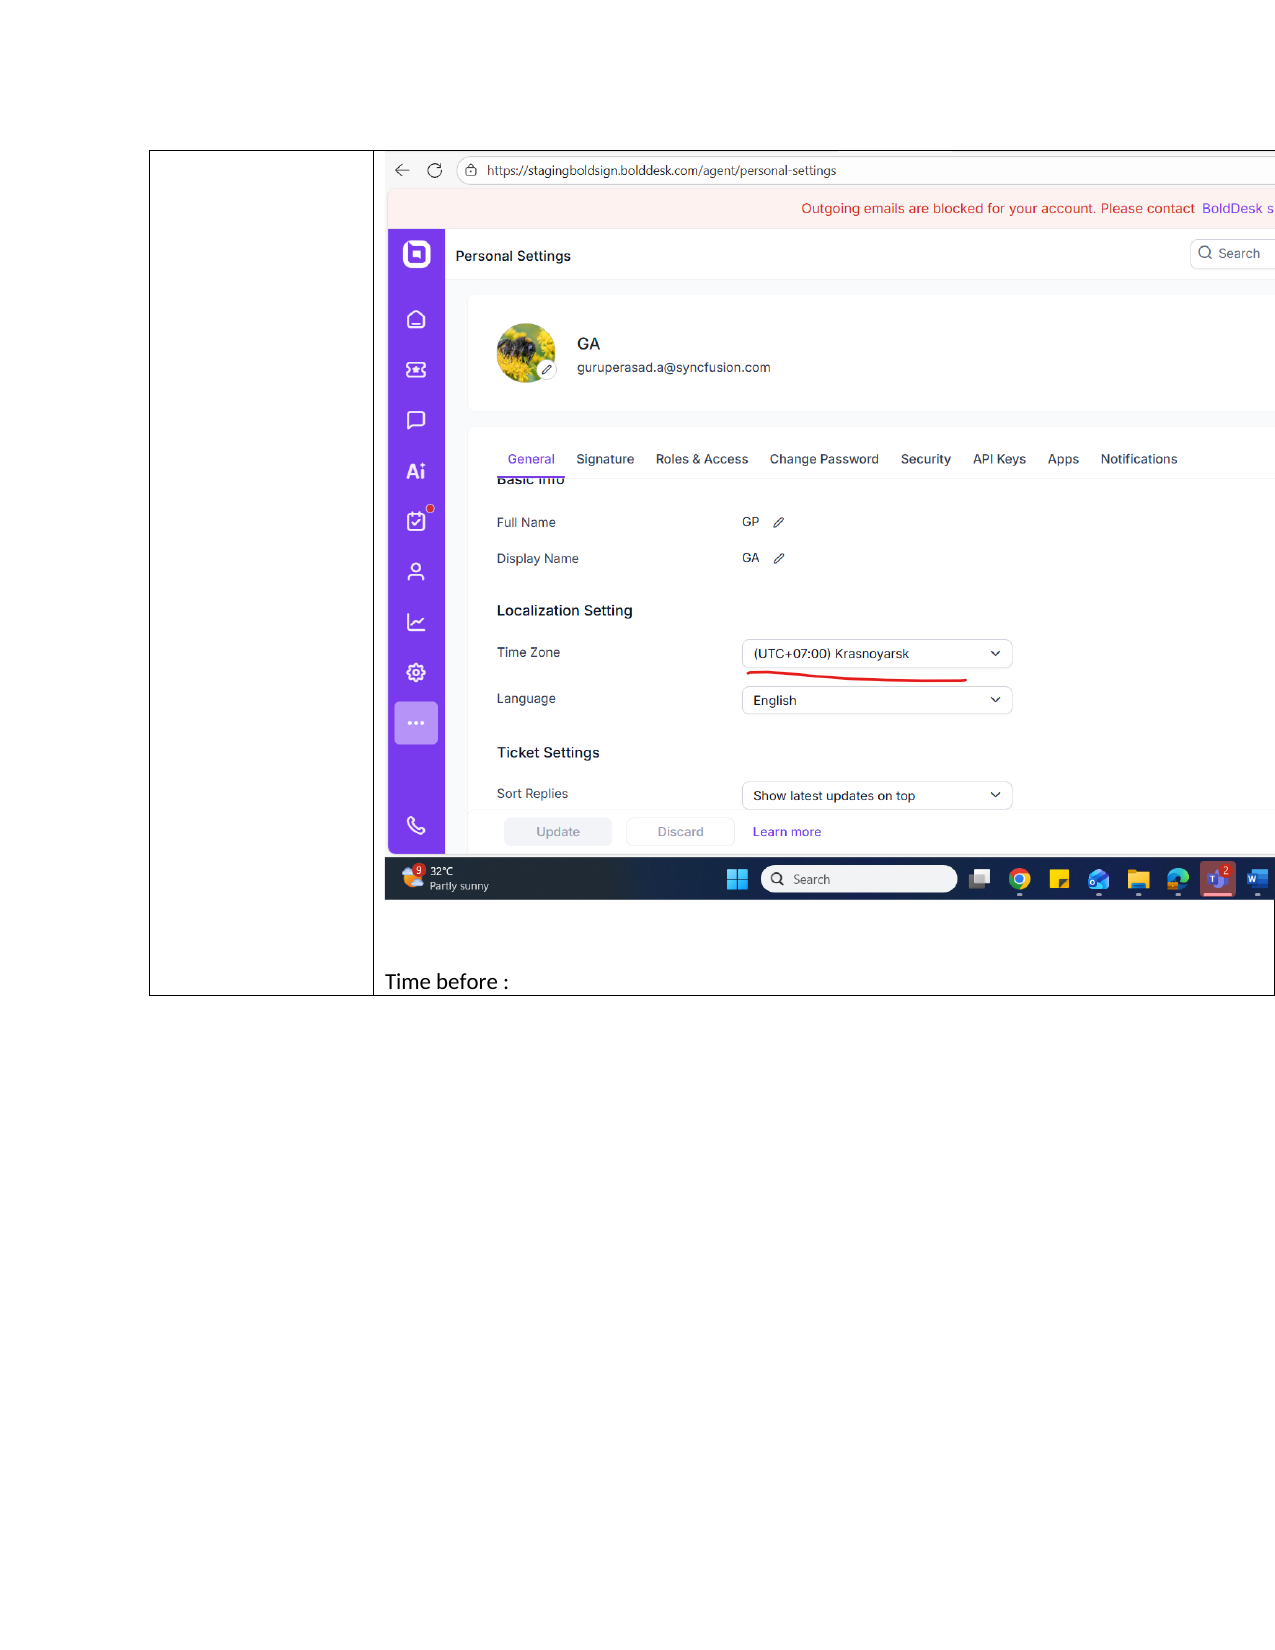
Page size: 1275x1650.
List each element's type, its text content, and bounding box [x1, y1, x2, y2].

table_cell Time before : After update – Time updated correctly: [374, 151, 1274, 995]
table_cell Ensure the case by changing the timezone and verify correct time is updated in the field. [150, 151, 373, 995]
